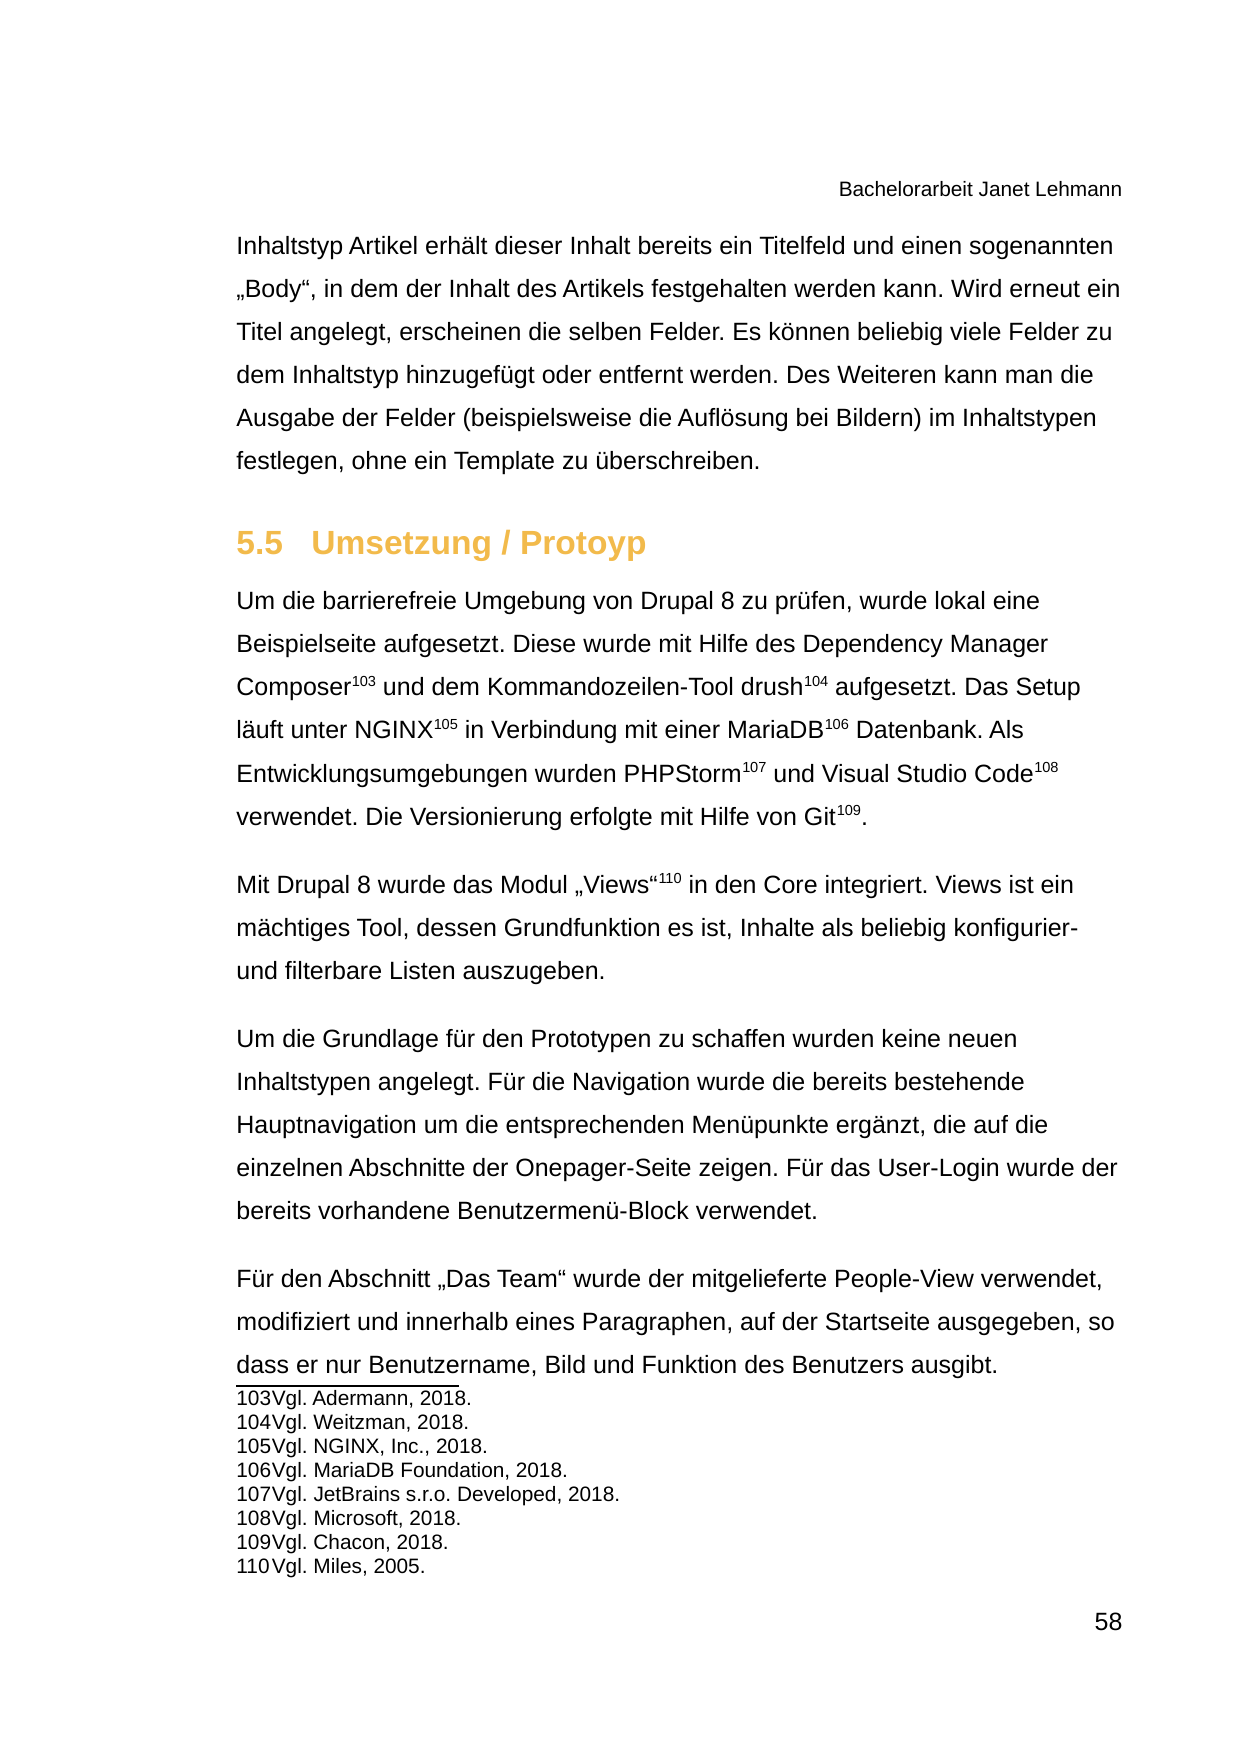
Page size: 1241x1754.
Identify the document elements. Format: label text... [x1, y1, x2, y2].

text Vgl. Chacon, 2018. [236, 1530, 1122, 1554]
text Vgl. NGINX, Inc., 2018. [236, 1434, 1122, 1458]
text Vgl. Miles, 2005. [236, 1554, 1122, 1578]
subtitle Umsetzung / Protoyp [236, 523, 1122, 561]
text Vgl. Microsoft, 2018. [236, 1506, 1122, 1530]
text Vgl. Weitzman, 2018. [236, 1410, 1122, 1434]
text Mit Drupal 8 wurde das Modul „Views“ in den Core integriert. Views ist ein mächtiges Tool, dessen Grundfunktion es ist, Inhalte als beliebig konfigurier- und filterbare Listen auszugeben. [236, 870, 1122, 985]
text Vgl. JetBrains s.r.o. Developed, 2018. [236, 1482, 1122, 1506]
text Vgl. MariaDB Foundation, 2018. [236, 1458, 1122, 1482]
text Inhaltstyp Artikel erhält dieser Inhalt bereits ein Titelfeld und einen sogenannten „Body“, in dem der Inhalt des Artikels festgehalten werden kann. Wird erneut ein Titel angelegt, erscheinen die selben Felder. Es können beliebig viele Felder zu dem Inhaltstyp hinzugefügt oder entfernt werden. Des Weiteren kann man die Ausgabe der Felder (beispielsweise die Auflösung bei Bildern) im Inhaltstypen festlegen, ohne ein Template zu überschreiben. [236, 231, 1122, 475]
text Um die barrierefreie Umgebung von Drupal 8 zu prüfen, wurde lokal eine Beispielseite aufgesetzt. Diese wurde mit Hilfe des Dependency Manager Composer und dem Kommandozeilen-Tool drush aufgesetzt. Das Setup läuft unter NGINX in Verbindung mit einer MariaDB Datenbank. Als Entwicklungsumgebungen wurden PHPStorm und Visual Studio Code verwendet. Die Versionierung erfolgte mit Hilfe von Git. [236, 586, 1122, 831]
text Für den Abschnitt „Das Team“ wurde der mitgelieferte People-View verwendet, modifiziert und innerhalb eines Paragraphen, auf der Startseite ausgegeben, so dass er nur Benutzername, Bild und Funktion des Benutzers ausgibt. [236, 1264, 1122, 1379]
text Um die Grundlage für den Prototypen zu schaffen wurden keine neuen Inhaltstypen angelegt. Für die Navigation wurde die bereits bestehende Hauptnavigation um die entsprechenden Menüpunkte ergänzt, die auf die einzelnen Abschnitte der Onepager-Seite zeigen. Für das User-Login wurde der bereits vorhandene Benutzermenü-Block verwendet. [236, 1024, 1122, 1225]
text Vgl. Adermann, 2018. [236, 1386, 1122, 1410]
